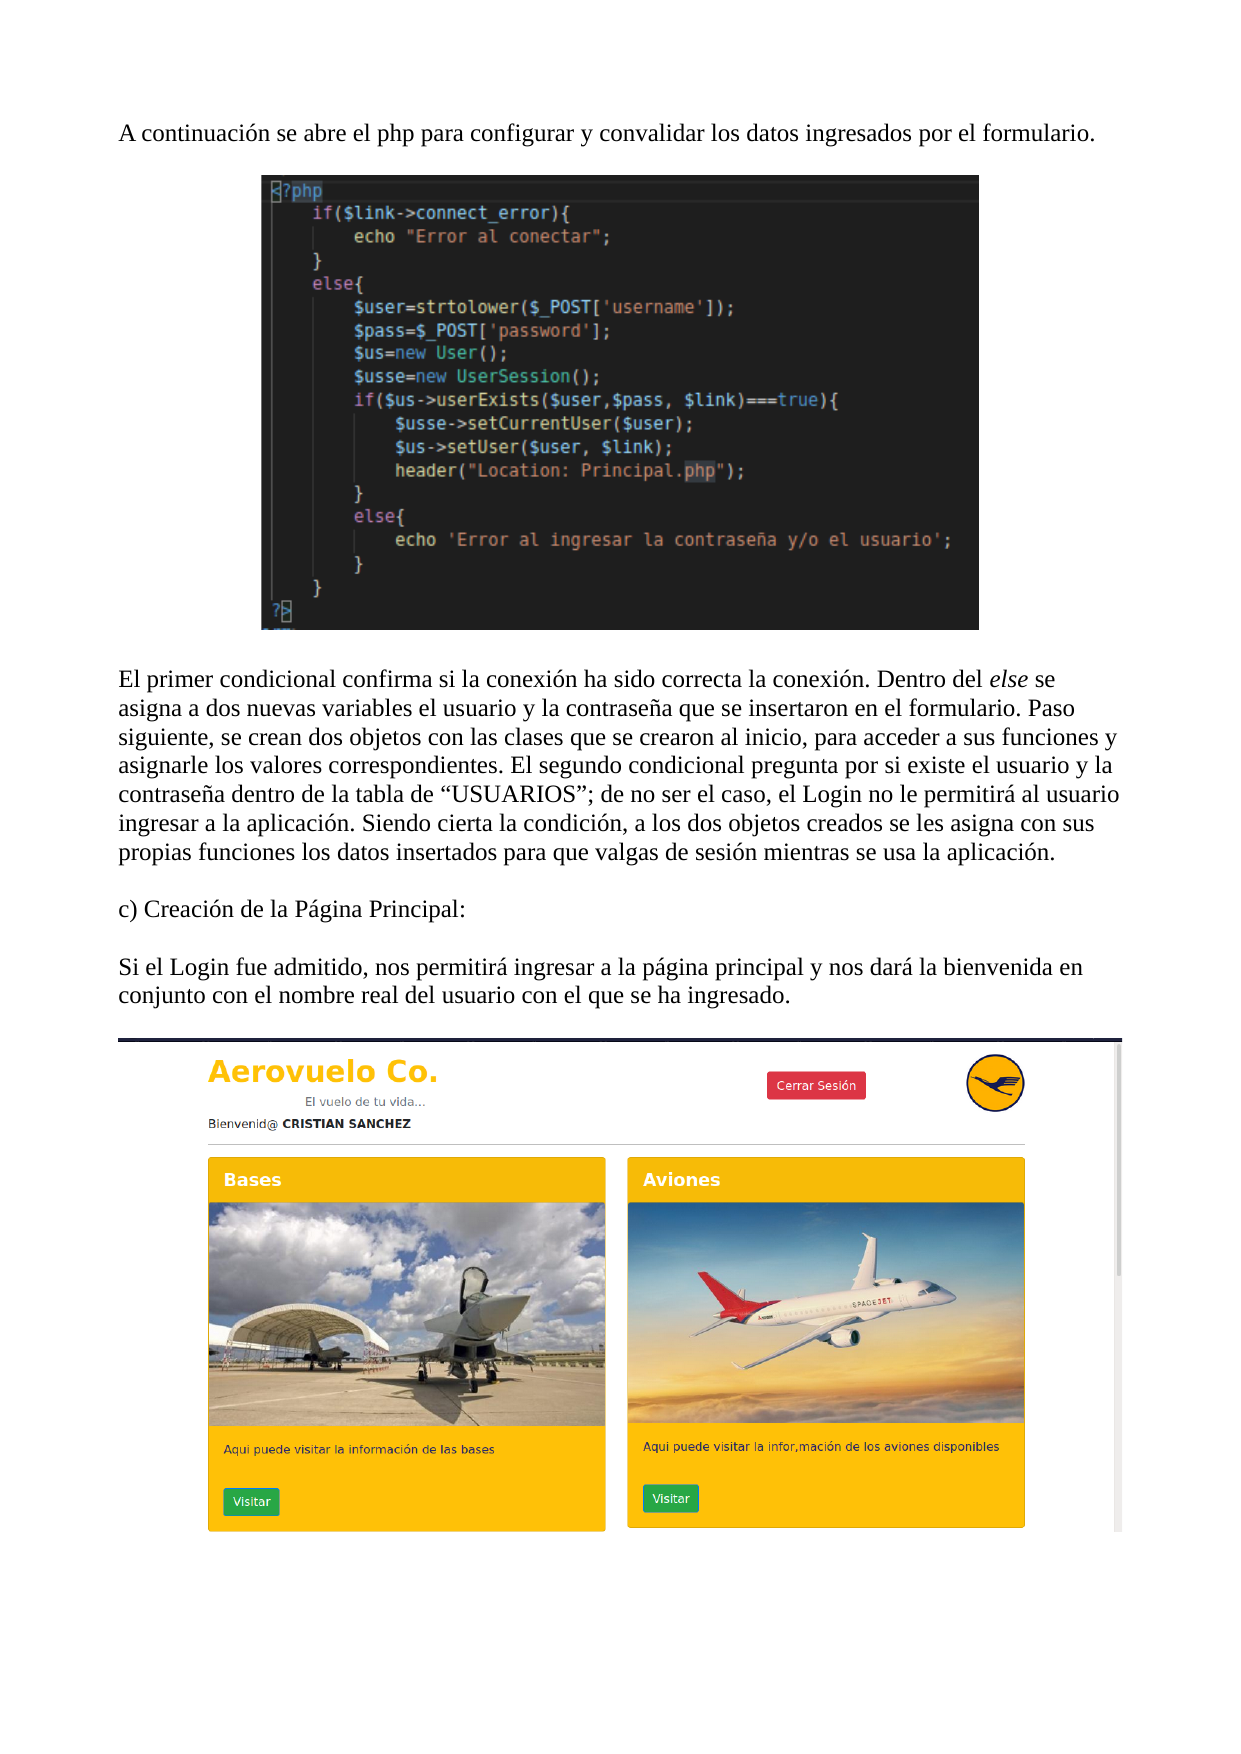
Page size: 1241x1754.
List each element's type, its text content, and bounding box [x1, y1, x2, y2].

text c) Creación de la Página Principal: [118, 894, 1122, 923]
text El primer condicional confirma si la conexión ha sido correcta la conexión. Dentro del else se asigna a dos nuevas variables el usuario y la contraseña que se insertaron en el formulario. Paso siguiente, se crean dos objetos con las clases que se crearon al inicio, para acceder a sus funciones y asignarle los valores correspondientes. El segundo condicional pregunta por si existe el usuario y la contraseña dentro de la tabla de “USUARIOS”; de no ser el caso, el Login no le permitirá al usuario ingresar a la aplicación. Siendo cierta la condición, a los dos objetos creados se les asigna con sus propias funciones los datos insertados para que valgas de sesión mientras se usa la aplicación. [118, 664, 1122, 866]
text A continuación se abre el php para configurar y convalidar los datos ingresados por el formulario. [118, 118, 1122, 147]
picture [118, 1038, 1123, 1532]
text Si el Login fue admitido, nos permitirá ingresar a la página principal y nos dará la bienvenida en conjunto con el nombre real del usuario con el que se ha ingresado. [118, 952, 1122, 1009]
picture [261, 175, 979, 630]
